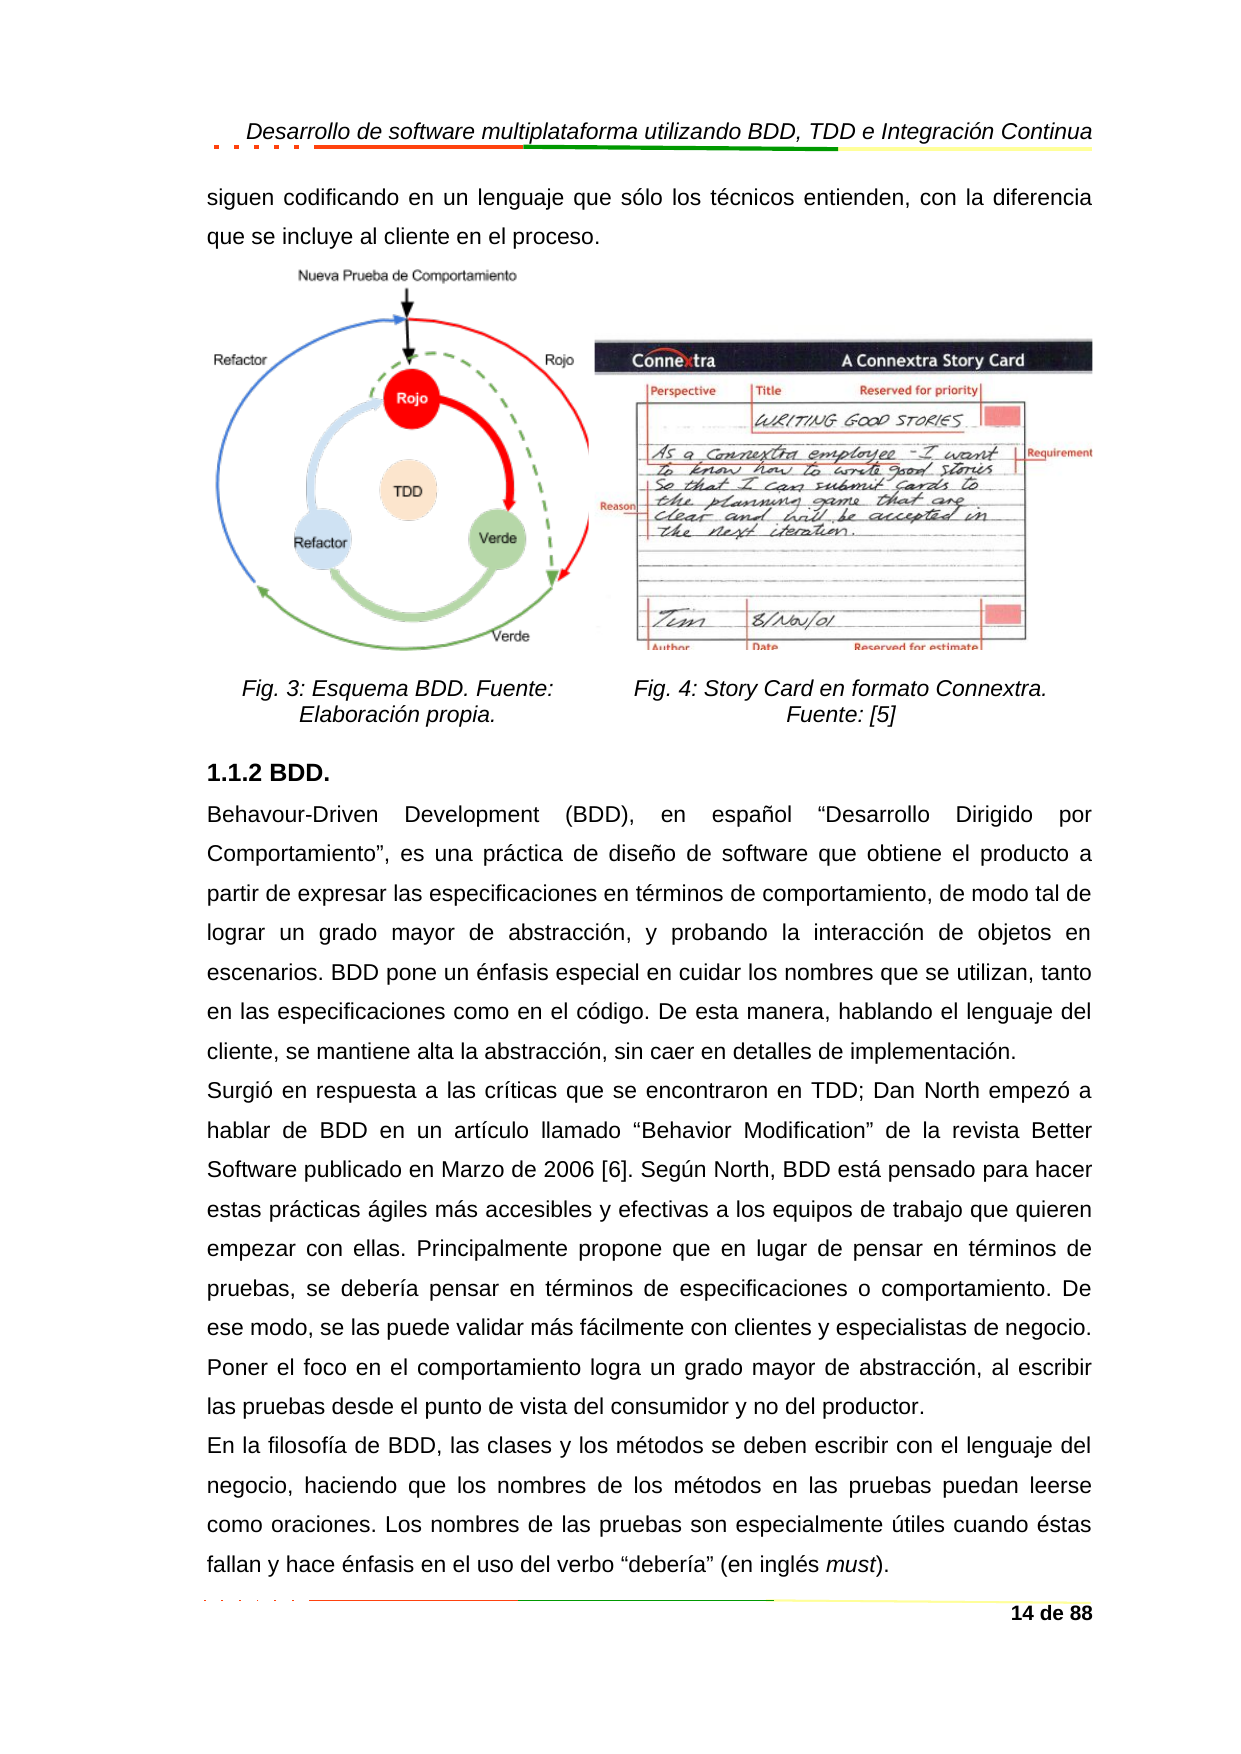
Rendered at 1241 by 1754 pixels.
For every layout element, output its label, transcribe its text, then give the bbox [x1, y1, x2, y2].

table_header [589, 263, 1093, 657]
list 1.1.2 BDD. [207, 758, 1093, 786]
picture [594, 325, 1093, 650]
picture [212, 268, 589, 651]
text Behavour-Driven Development (BDD), en español “Desarrollo Dirigido por Comportamiento”, es una práctica de diseño de software que obtiene el producto a partir de expresar las especificaciones en términos de comportamiento, de modo tal de lograr un grado mayor de abstracción, y probando la interacción de objetos en escenarios. BDD pone un énfasis especial en cuidar los nombres que se utilizan, tanto en las especificaciones como en el código. De esta manera, hablando el lenguaje del cliente, se mantiene alta la abstracción, sin caer en detalles de implementación. [207, 801, 1093, 1064]
table_cell Fig. 3: Esquema BDD. Fuente: Elaboración propia. [207, 657, 589, 746]
table_cell Fig. 4: Story Card en formato Connextra. Fuente: [5] [589, 657, 1093, 746]
text siguen codificando en un lenguaje que sólo los técnicos entienden, con la diferencia que se incluye al cliente en el proceso. [207, 184, 1093, 249]
table_header [207, 263, 589, 657]
text En la filosofía de BDD, las clases y los métodos se deben escribir con el lenguaje del negocio, haciendo que los nombres de los métodos en las pruebas puedan leerse como oraciones. Los nombres de las pruebas son especialmente útiles cuando éstas fallan y hace énfasis en el uso del verbo “debería” (en inglés must). [207, 1432, 1093, 1577]
text Surgió en respuesta a las críticas que se encontraron en TDD; Dan North empezó a hablar de BDD en un artículo llamado “Behavior Modification” de la revista Better Software publicado en Marzo de 2006 [6]. Según North, BDD está pensado para hacer estas prácticas ágiles más accesibles y efectivas a los equipos de trabajo que quieren empezar con ellas. Principalmente propone que en lugar de pensar en términos de pruebas, se debería pensar en términos de especificaciones o comportamiento. De ese modo, se las puede validar más fácilmente con clientes y especialistas de negocio. Poner el foco en el comportamiento logra un grado mayor de abstracción, al escribir las pruebas desde el punto de vista del consumidor y no del productor. [207, 1077, 1093, 1419]
